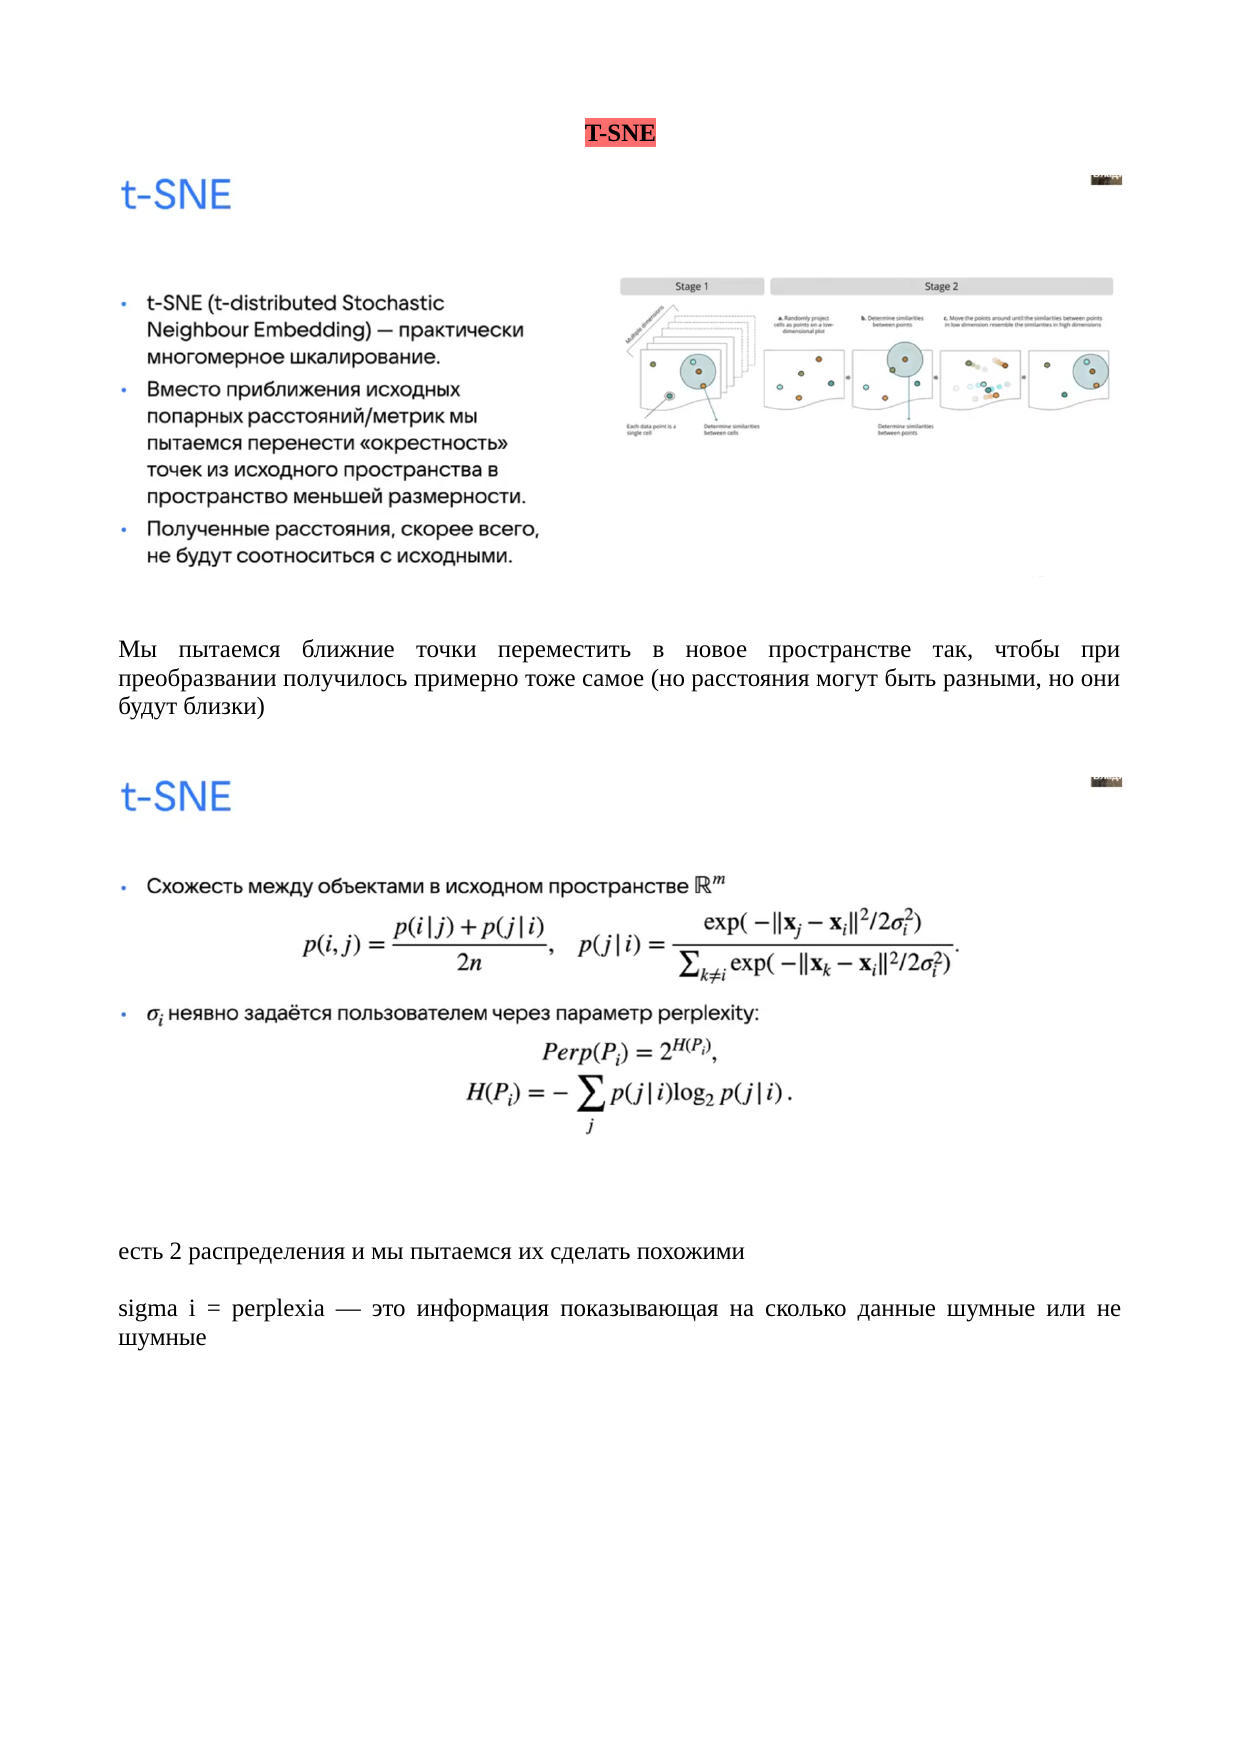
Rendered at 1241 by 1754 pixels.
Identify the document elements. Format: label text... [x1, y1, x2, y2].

text T-SNE [118, 118, 1122, 147]
picture [118, 777, 1123, 1179]
text sigma i = perplexia — это информация показывающая на сколько данные шумные или не шумные [118, 1293, 1122, 1351]
text есть 2 распределения и мы пытаемся их сделать похожими [118, 1236, 1122, 1264]
picture [118, 175, 1123, 577]
text Мы пытаемся ближние точки переместить в новое пространстве так, чтобы при преобразвании получилось примерно тоже самое (но расстояния могут быть разными, но они будут близки) [118, 634, 1122, 720]
